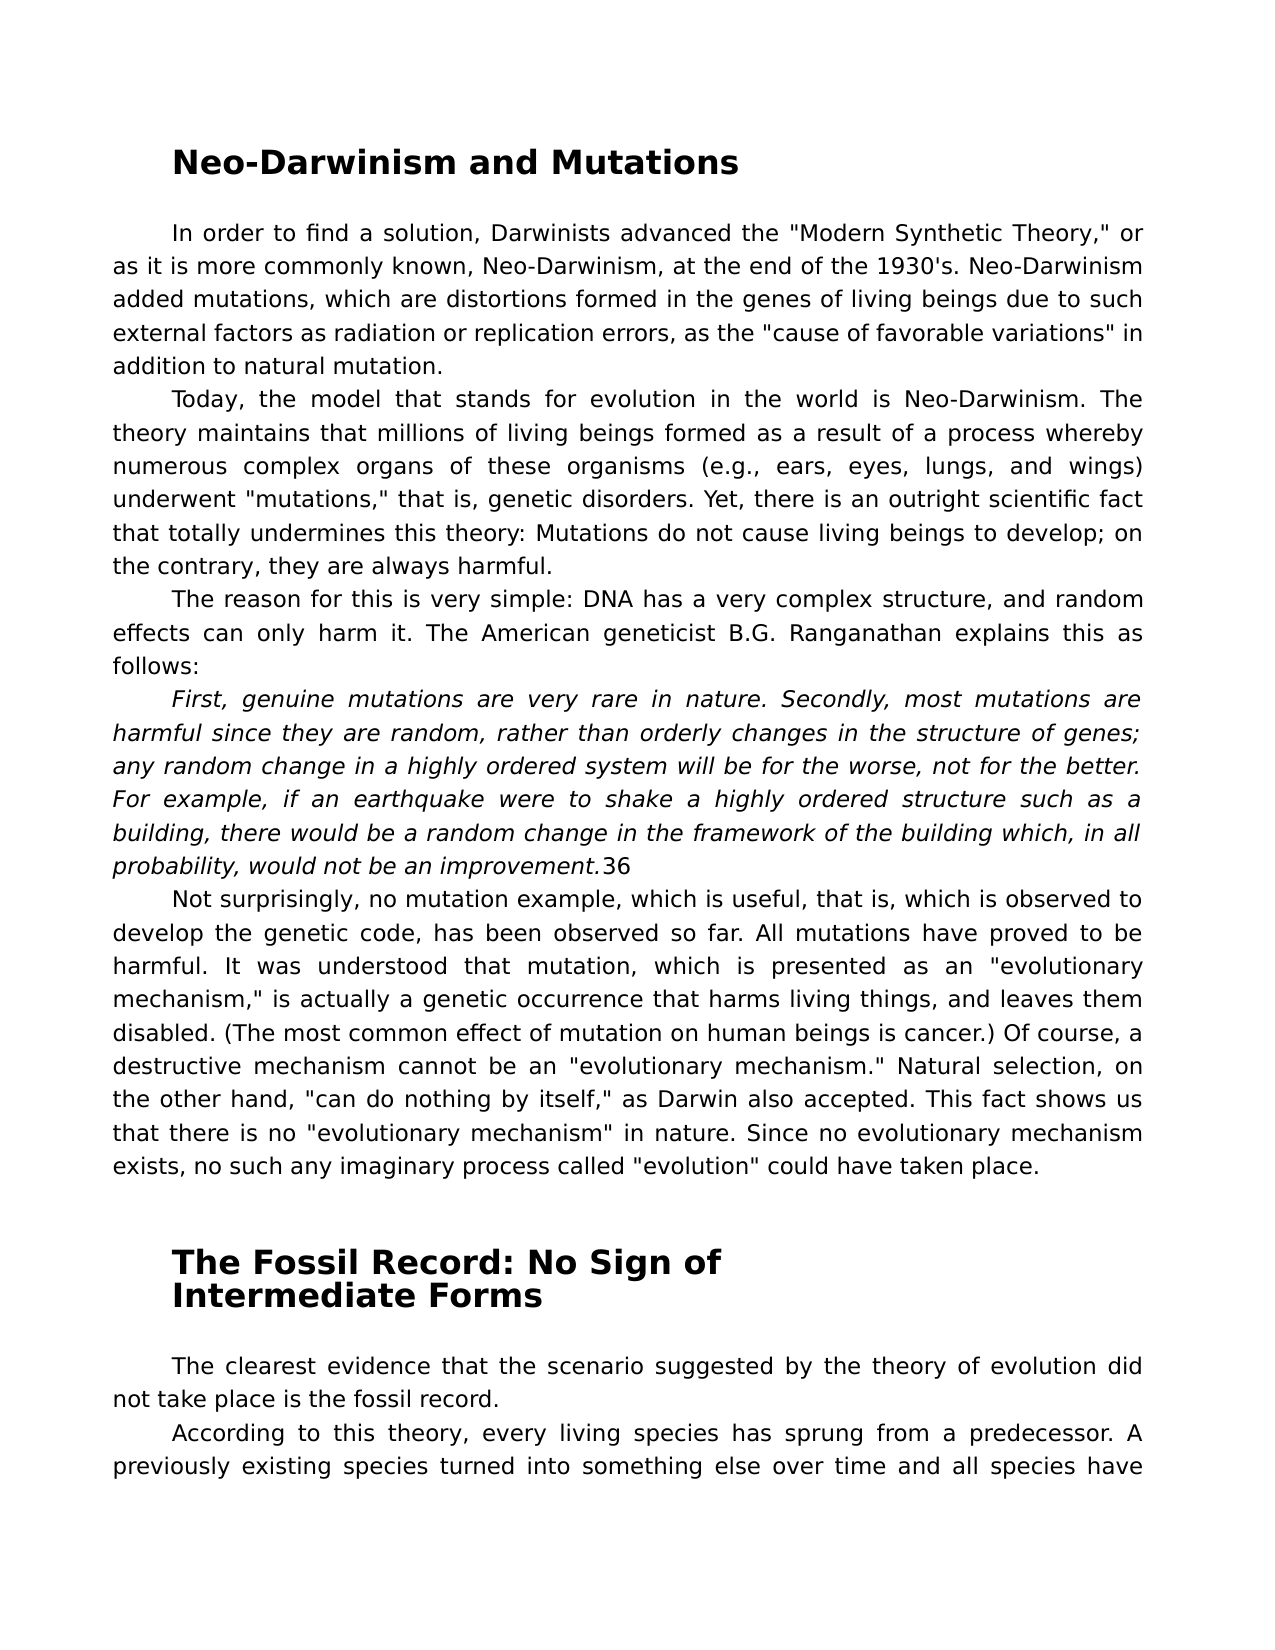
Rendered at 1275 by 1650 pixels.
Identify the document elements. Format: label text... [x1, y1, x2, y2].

text First, genuine mutations are very rare in nature. Secondly, most mutations are harmful since they are random, rather than orderly changes in the structure of genes; any random change in a highly ordered system will be for the worse, not for the better. For example, if an earthquake were to shake a highly ordered structure such as a building, there would be a random change in the framework of the building which, in all probability, would not be an improvement.36 [112, 681, 1145, 881]
text In order to find a solution, Darwinists advanced the "Modern Synthetic Theory," or as it is more commonly known, Neo-Darwinism, at the end of the 1930's. Neo-Darwinism added mutations, which are distortions formed in the genes of living beings due to such external factors as radiation or replication errors, as the "cause of favorable variations" in addition to natural mutation. [112, 214, 1145, 381]
text Today, the model that stands for evolution in the world is Neo-Darwinism. The theory maintains that millions of living beings formed as a result of a process whereby numerous complex organs of these organisms (e.g., ears, eyes, lungs, and wings) underwent "mutations," that is, genetic disorders. Yet, there is an outright scientific fact that totally undermines this theory: Mutations do not cause living beings to develop; on the contrary, they are always harmful. [112, 381, 1145, 581]
text The clearest evidence that the scenario suggested by the theory of evolution did not take place is the fossil record. [112, 1348, 1145, 1414]
text The Fossil Record: No Sign of [112, 1248, 1145, 1281]
text According to this theory, every living species has sprung from a predecessor. A previously existing species turned into something else over time and all species have [112, 1414, 1145, 1481]
text Not surprisingly, no mutation example, which is useful, that is, which is observed to develop the genetic code, has been observed so far. All mutations have proved to be harmful. It was understood that mutation, which is presented as an "evolutionary mechanism," is actually a genetic occurrence that harms living things, and leaves them disabled. (The most common effect of mutation on human beings is cancer.) Of course, a destructive mechanism cannot be an "evolutionary mechanism." Natural selection, on the other hand, "can do nothing by itself," as Darwin also accepted. This fact shows us that there is no "evolutionary mechanism" in nature. Since no evolutionary mechanism exists, no such any imaginary process called "evolution" could have taken place. [112, 881, 1145, 1181]
text The reason for this is very simple: DNA has a very complex structure, and random effects can only harm it. The American geneticist B.G. Ranganathan explains this as follows: [112, 581, 1145, 681]
text Neo-Darwinism and Mutations [112, 148, 1145, 181]
text Intermediate Forms [112, 1281, 1145, 1314]
